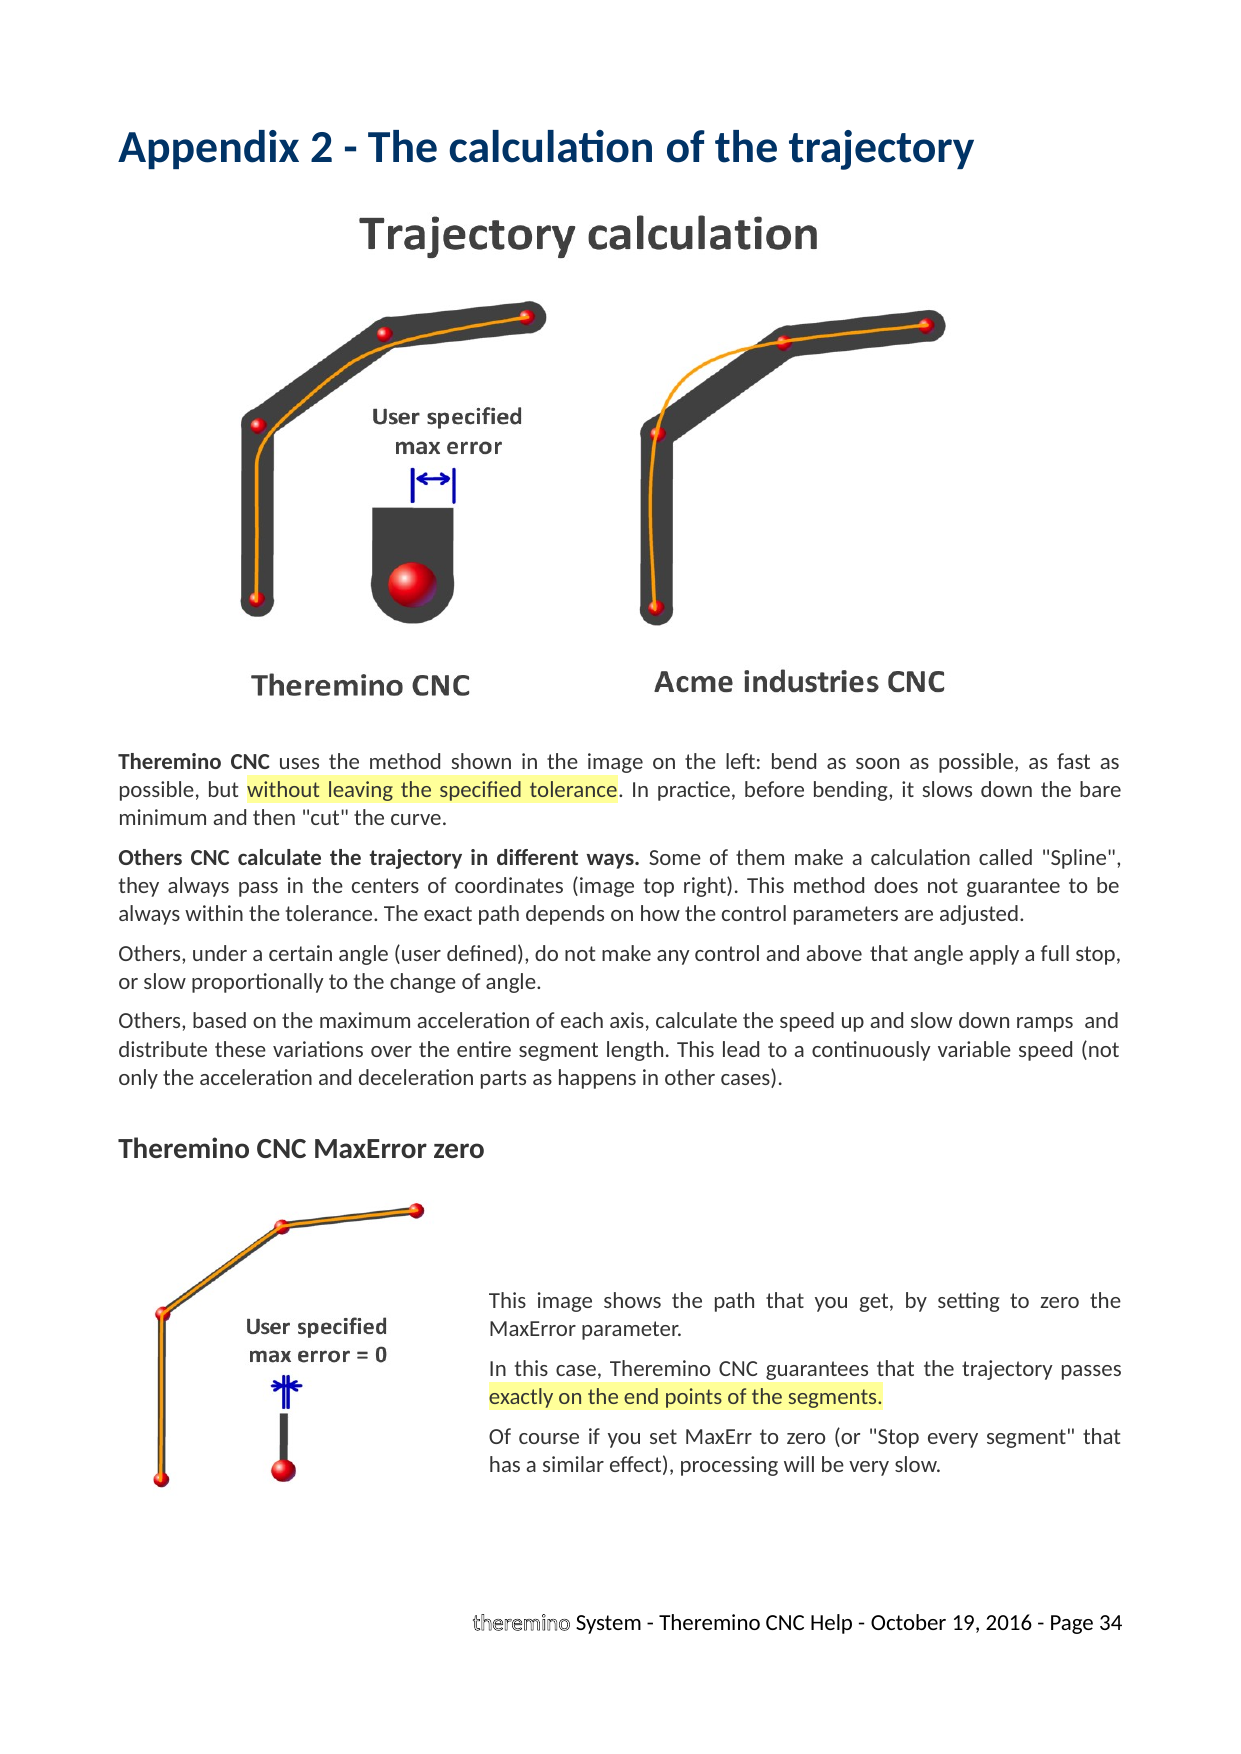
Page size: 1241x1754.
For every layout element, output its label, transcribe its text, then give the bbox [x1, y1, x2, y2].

subtitle Appendix 2 - The calculation of the trajectory [118, 118, 1122, 174]
text In this case, Theremino CNC guarantees that the trajectory passes exactly on the end points of the segments. [460, 1354, 1122, 1410]
picture [128, 1188, 460, 1510]
text Others, under a certain angle (user defined), do not make any control and above that angle apply a full stop, or slow proportionally to the change of angle. [118, 939, 1122, 995]
text Theremino CNC MaxError zero [118, 1102, 1122, 1166]
text Others, based on the maximum acceleration of each axis, calculate the speed up and slow down ramps and distribute these variations over the entire segment length. This lead to a continuously variable speed (not only the acceleration and deceleration parts as happens in other cases). [118, 1007, 1122, 1091]
text Others CNC calculate the trajectory in different ways. Some of them make a calculation called "Spline", they always pass in the centers of coordinates (image top right). This method does not guarantee to be always within the tolerance. The exact path depends on how the control parameters are adjusted. [118, 843, 1122, 927]
text Of course if you set MaxErr to zero (or "Stop every segment" that has a similar effect), processing will be very slow. [460, 1422, 1122, 1478]
text This image shows the path that you get, by setting to zero the MaxError parameter. [460, 1286, 1122, 1342]
picture [187, 193, 1015, 720]
text Theremino CNC uses the method shown in the image on the left: bend as soon as possible, as fast as possible, but without leaving the specified tolerance. In practice, before bending, it slows down the bare minimum and then "cut" the curve. [118, 186, 1122, 831]
